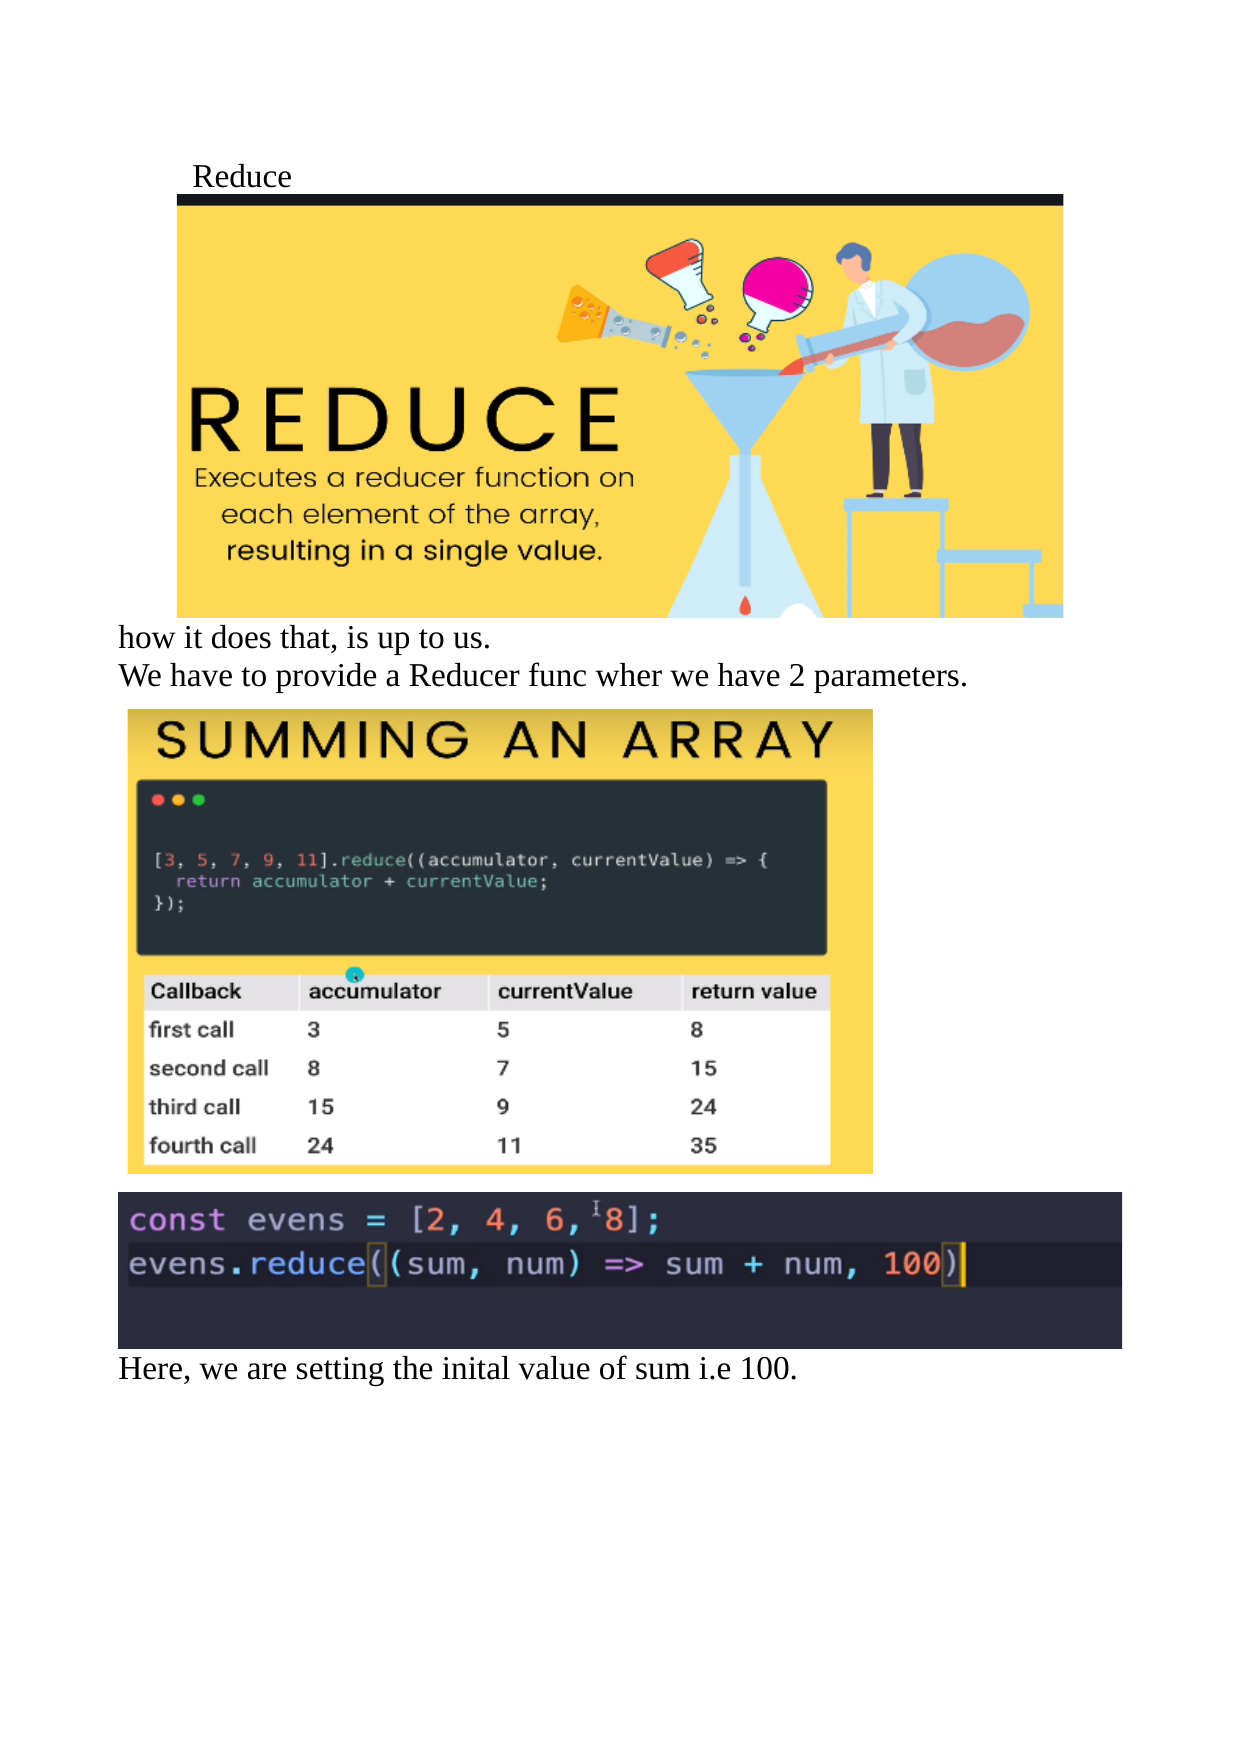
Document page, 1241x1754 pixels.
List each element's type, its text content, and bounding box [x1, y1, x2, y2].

picture [176, 194, 1064, 618]
text Reduce [118, 156, 1122, 195]
text how it does that, is up to us. [118, 195, 1122, 656]
picture [127, 709, 873, 1174]
text Here, we are setting the inital value of sum i.e 100. [118, 1349, 1122, 1387]
picture [118, 1192, 1123, 1349]
text We have to provide a Reducer func wher we have 2 parameters. [118, 656, 1122, 694]
